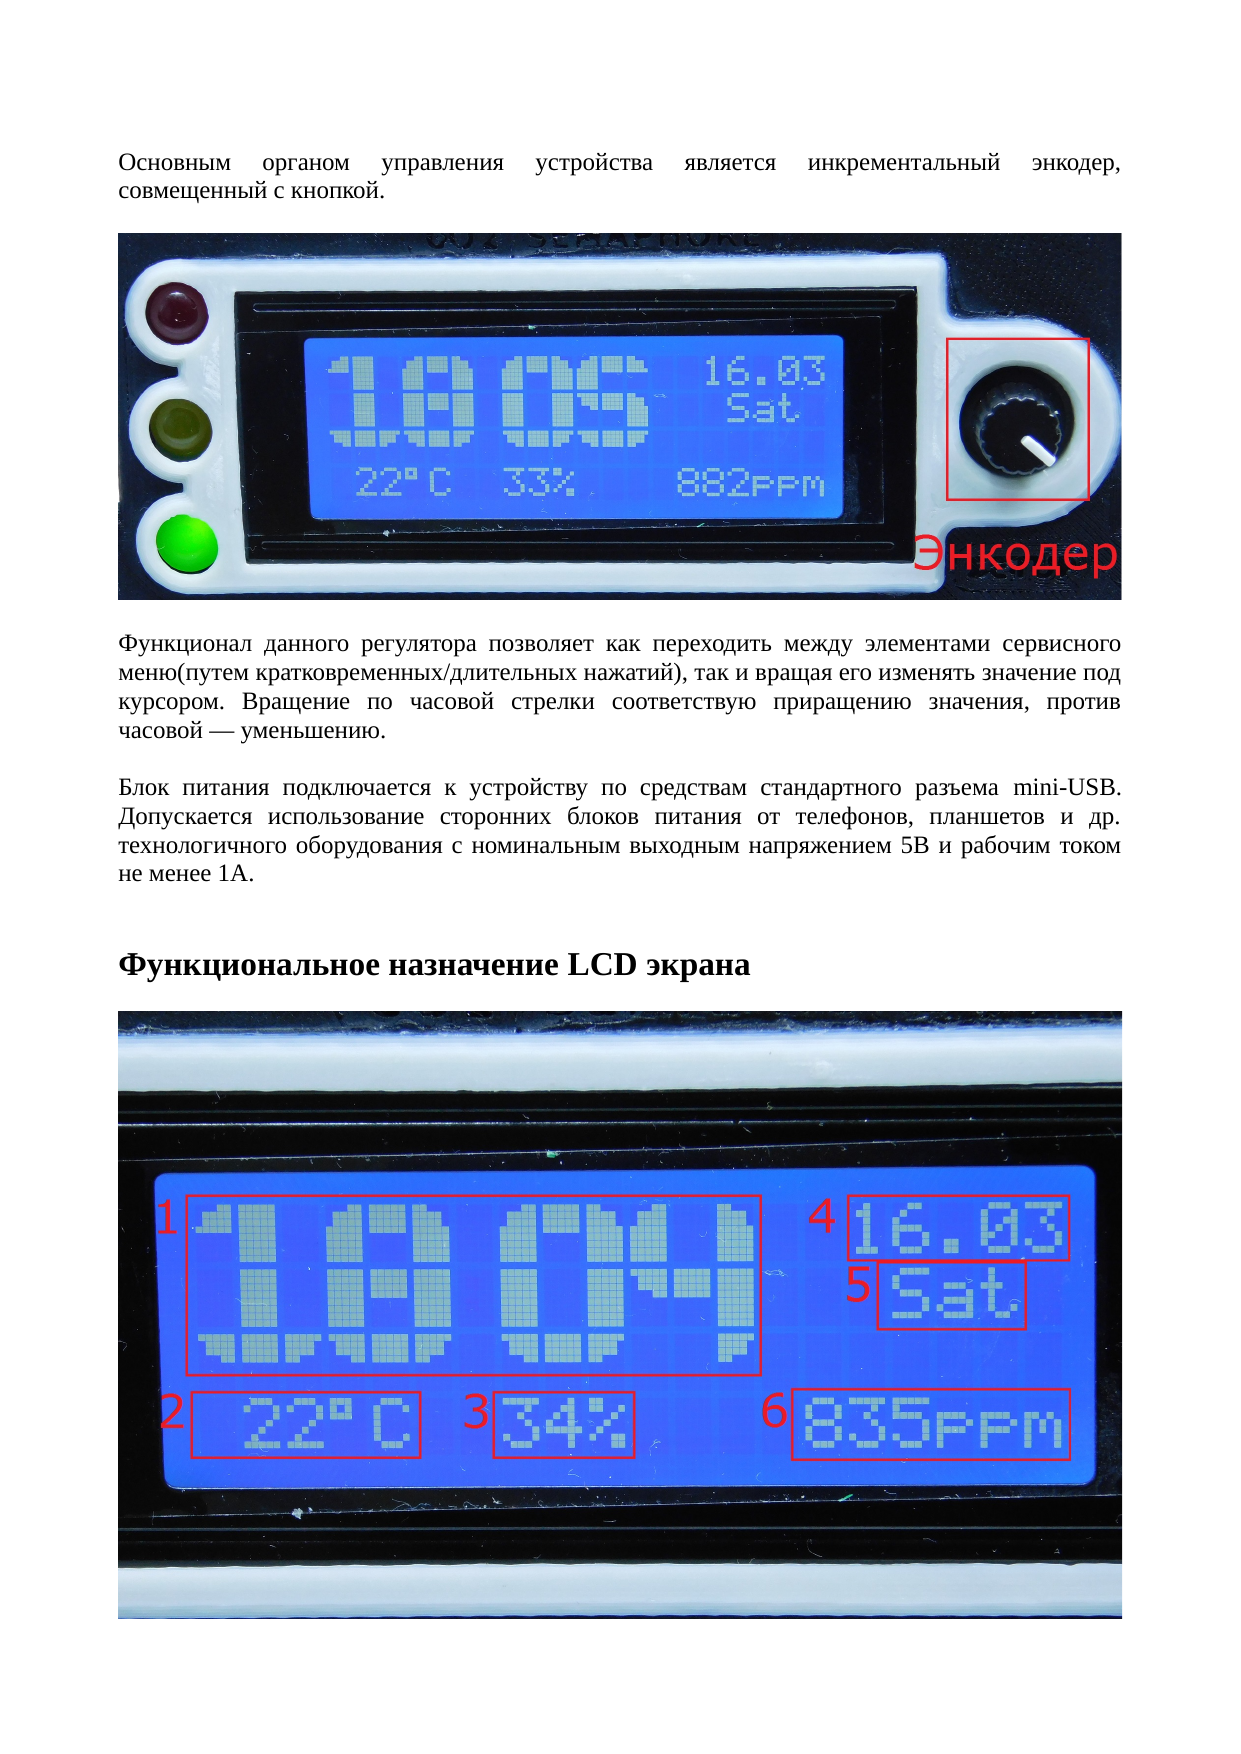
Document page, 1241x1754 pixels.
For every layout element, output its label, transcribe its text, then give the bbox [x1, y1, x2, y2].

text Функционал данного регулятора позволяет как переходить между элементами сервисного меню(путем кратковременных/длительных нажатий), так и вращая его изменять значение под курсором. Вращение по часовой стрелки соответствую приращению значения, против часовой — уменьшению. [118, 628, 1122, 743]
picture [118, 1011, 1123, 1619]
text Функциональное назначение LCD экрана [118, 945, 1122, 983]
text Основным органом управления устройства является инкрементальный энкодер, совмещенный с кнопкой. [118, 147, 1122, 204]
picture [118, 233, 1123, 600]
text Блок питания подключается к устройству по средствам стандартного разъема mini-USB. Допускается использование сторонних блоков питания от телефонов, планшетов и др. технологичного оборудования с номинальным выходным напряжением 5В и рабочим током не менее 1А. [118, 772, 1122, 887]
